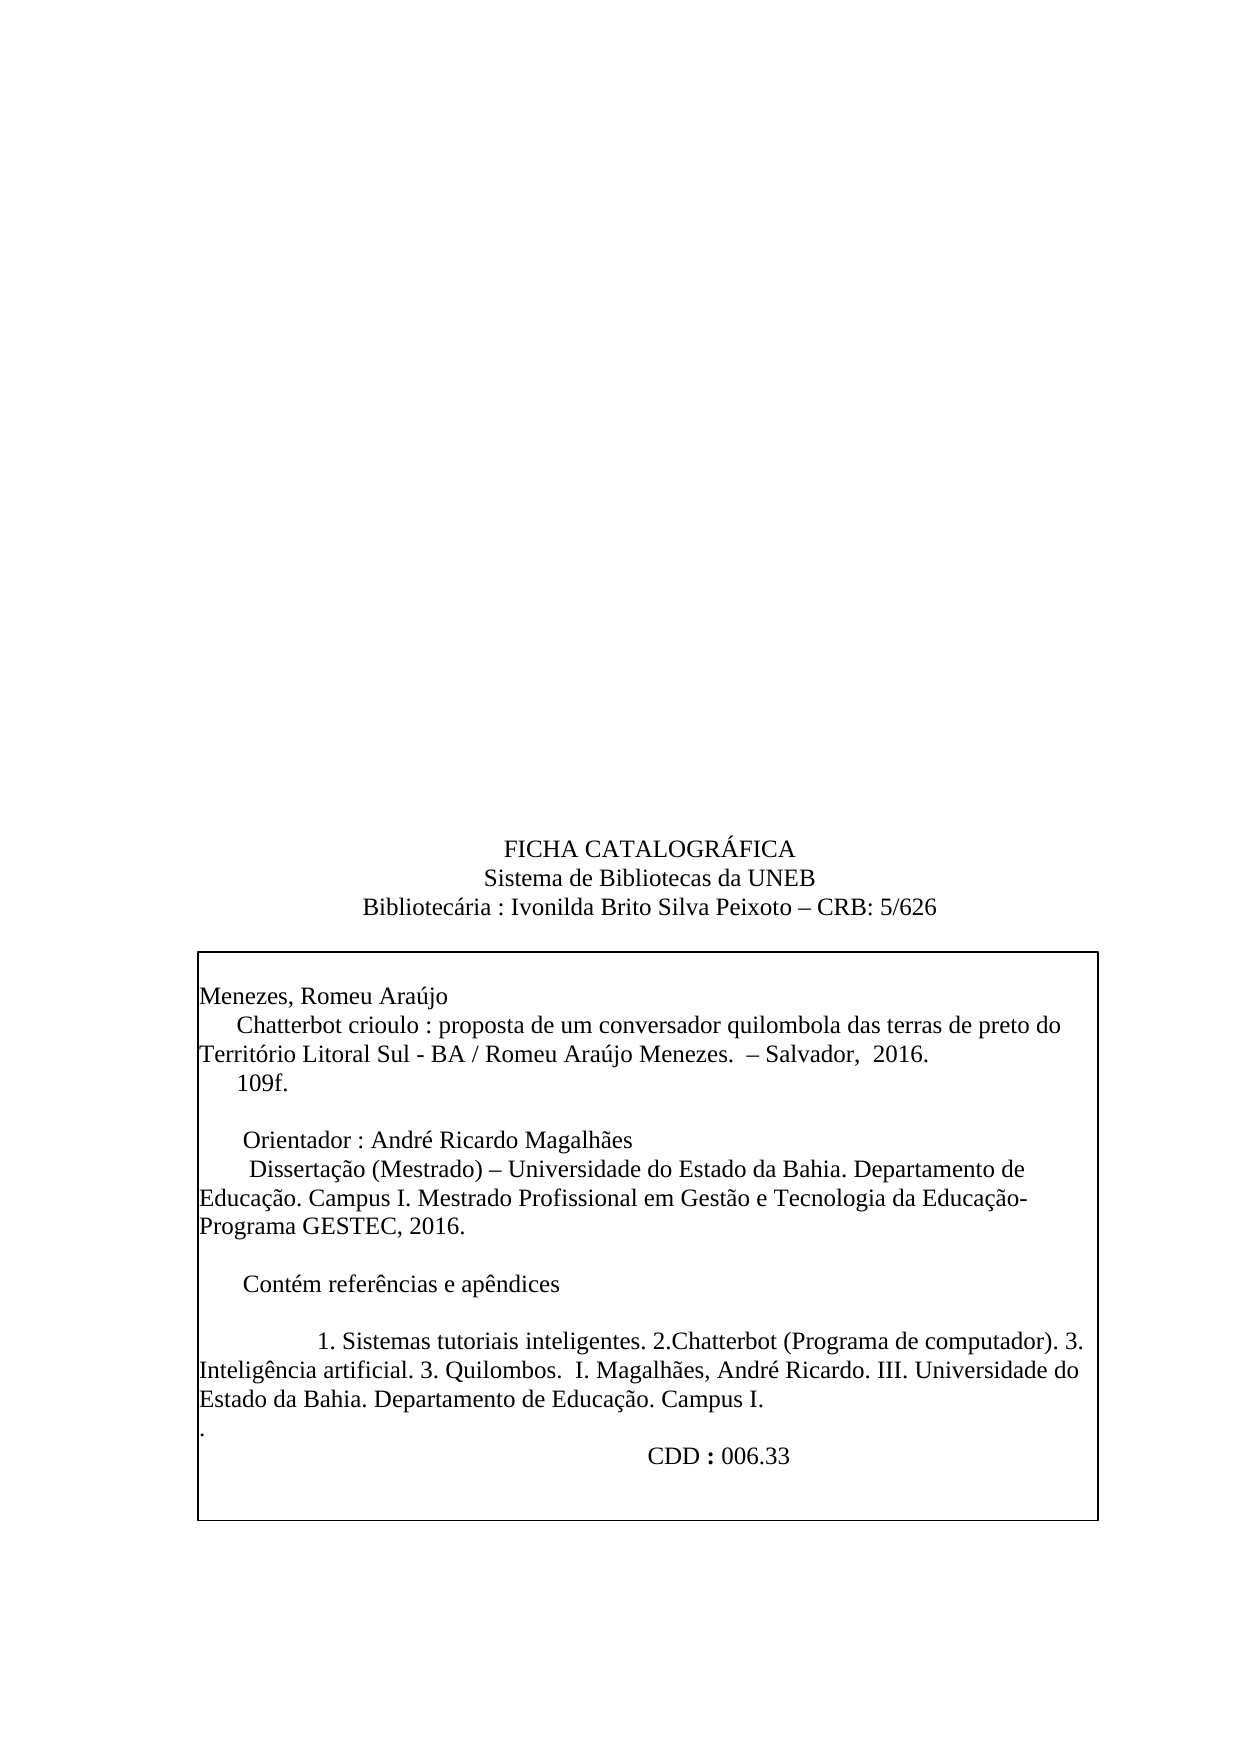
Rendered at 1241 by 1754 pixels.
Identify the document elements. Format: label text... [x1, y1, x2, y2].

text FICHA CATALOGRÁFICA [177, 834, 1122, 863]
text Bibliotecária : Ivonilda Brito Silva Peixoto – CRB: 5/626 [177, 892, 1122, 921]
text Sistema de Bibliotecas da UNEB [177, 863, 1122, 892]
